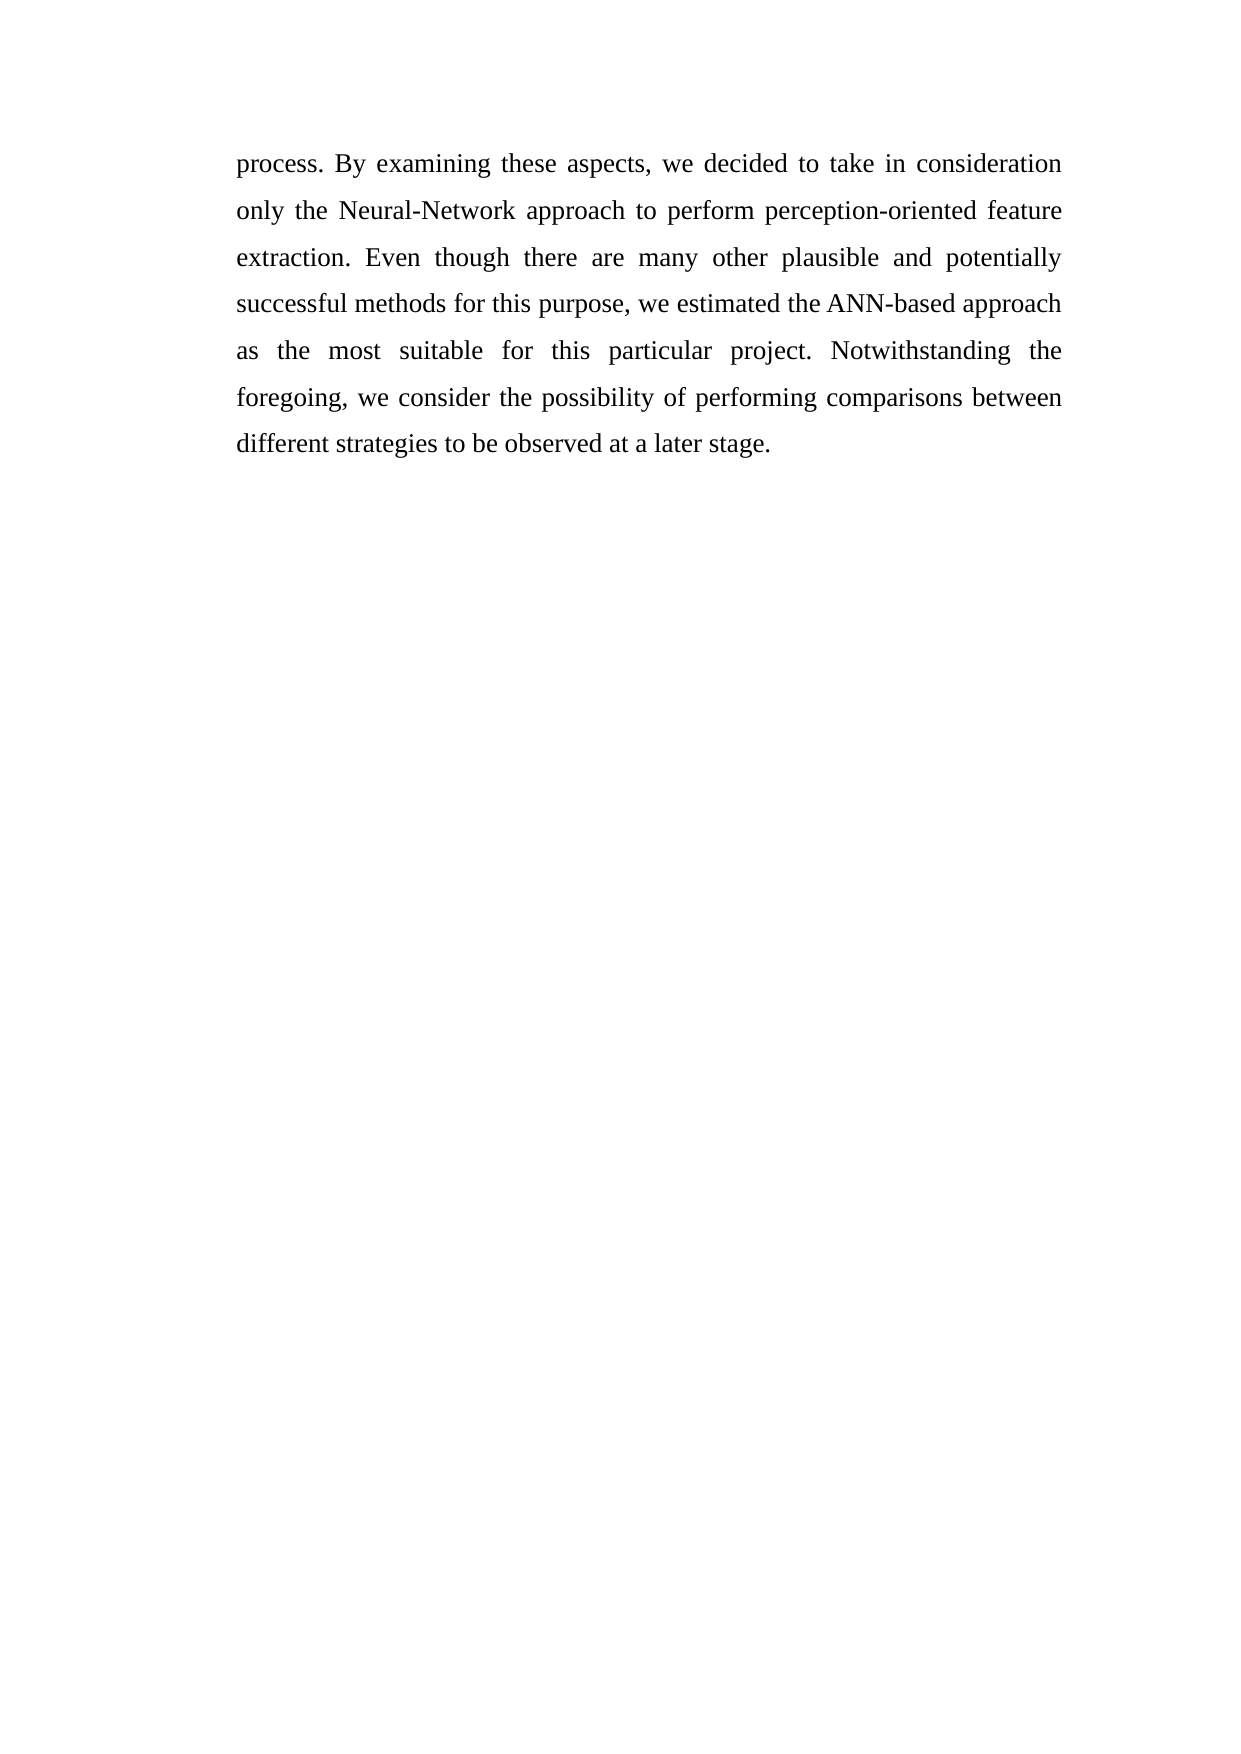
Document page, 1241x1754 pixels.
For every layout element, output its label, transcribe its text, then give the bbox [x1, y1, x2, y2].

text process. By examining these aspects, we decided to take in consideration only the Neural-Network approach to perform perception-oriented feature extraction. Even though there are many other plausible and potentially successful methods for this purpose, we estimated the ANN-based approach as the most suitable for this particular project. Notwithstanding the foregoing, we consider the possibility of performing comparisons between different strategies to be observed at a later stage. [236, 148, 1063, 459]
